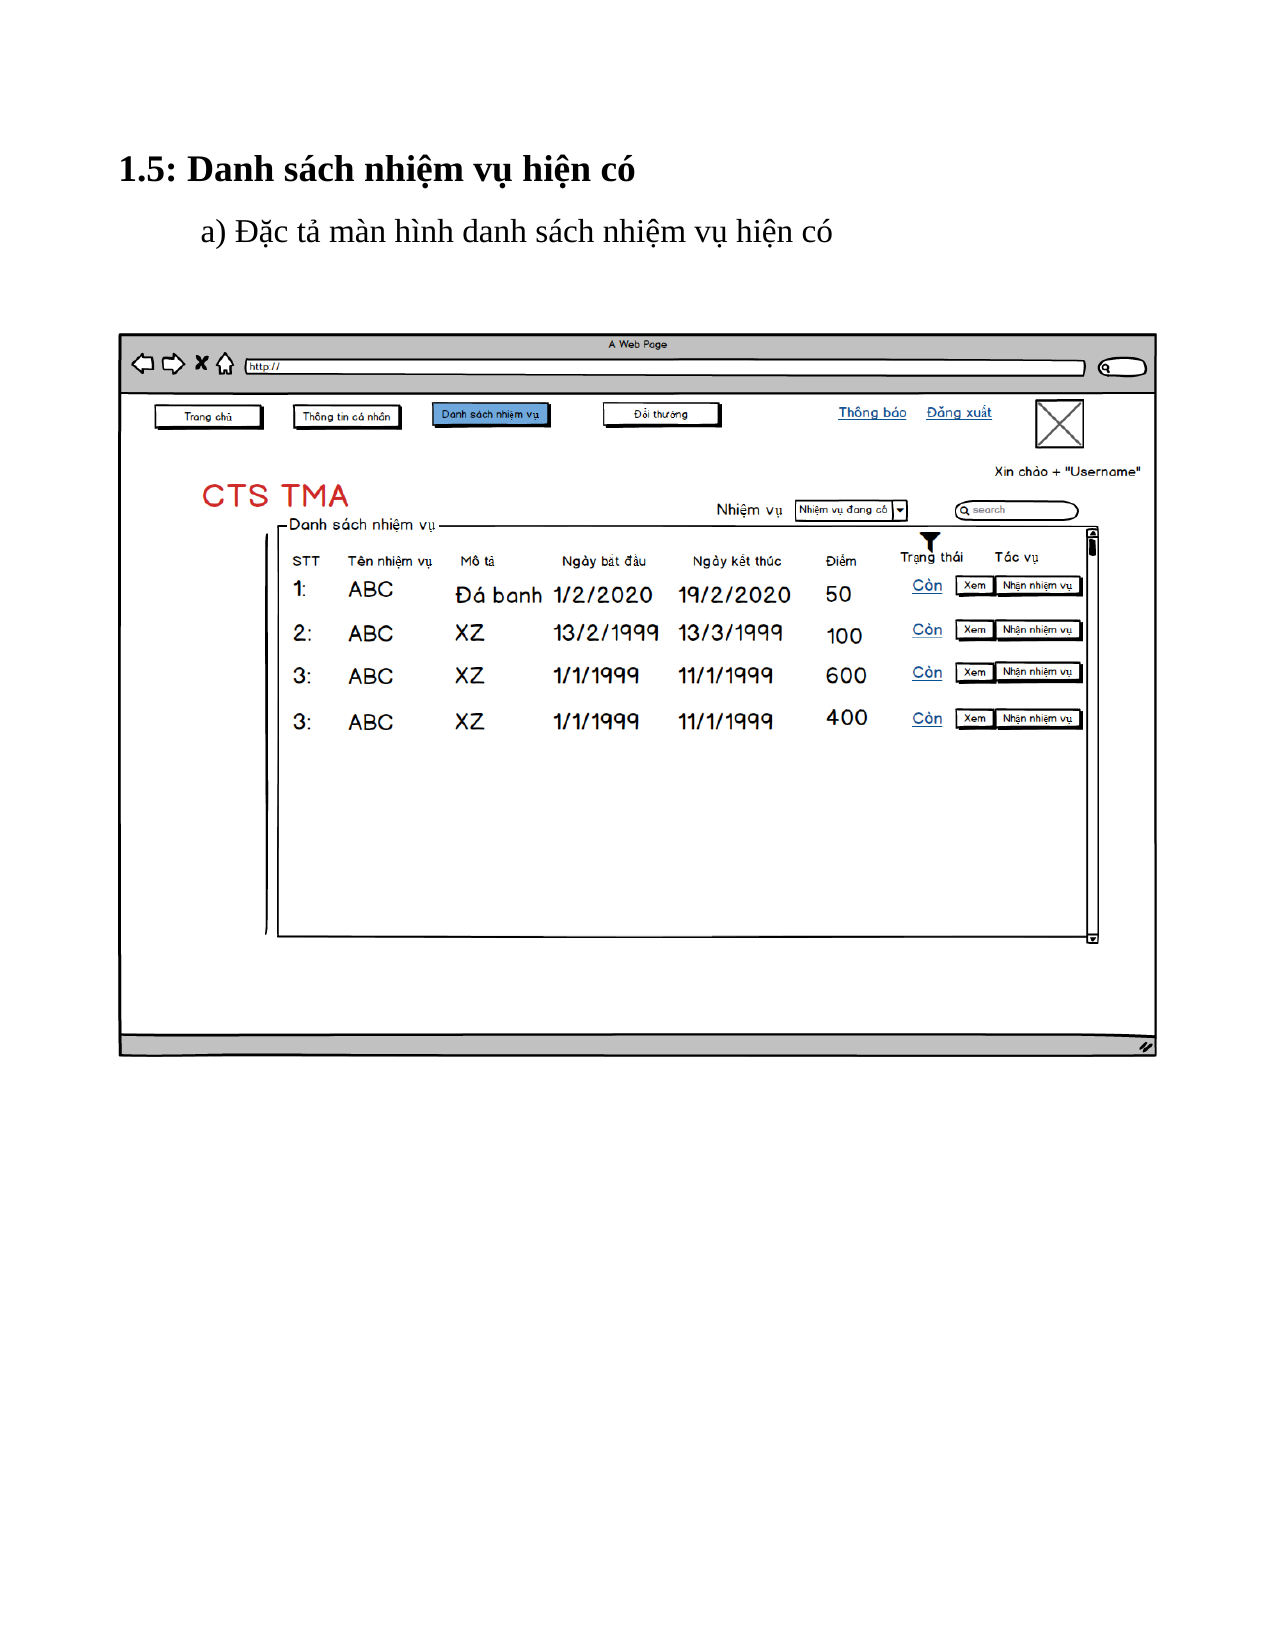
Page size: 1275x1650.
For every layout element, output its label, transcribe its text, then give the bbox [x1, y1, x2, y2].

picture [118, 333, 1157, 1057]
text a) Đặc tả màn hình danh sách nhiệm vụ hiện có [118, 212, 1157, 250]
text 1.5: Danh sách nhiệm vụ hiện có [118, 147, 1157, 190]
